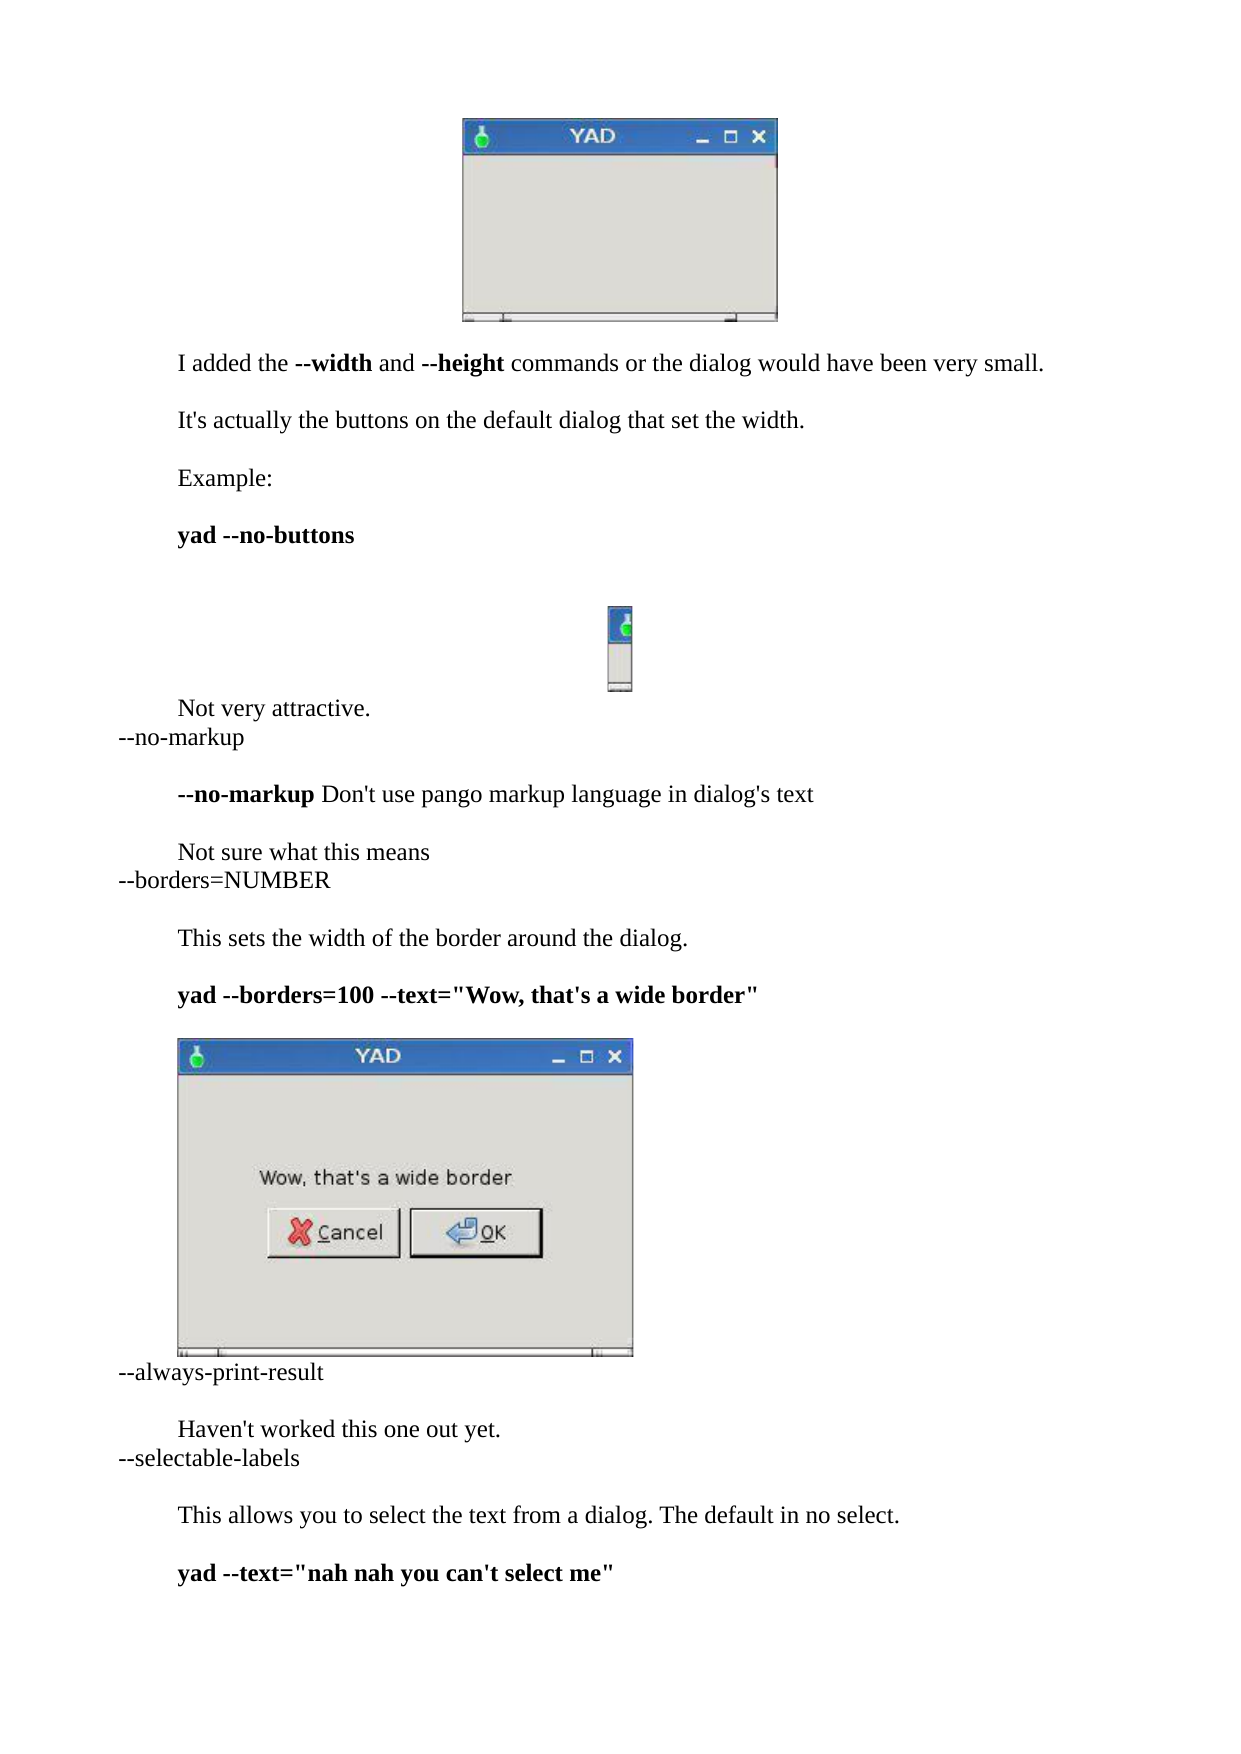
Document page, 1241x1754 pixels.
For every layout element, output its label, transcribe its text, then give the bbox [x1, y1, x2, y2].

list [177, 118, 462, 176]
subtitle --selectable-labels [118, 1443, 1122, 1472]
picture [607, 606, 633, 692]
subtitle --always-print-result [118, 1357, 1122, 1386]
picture [462, 118, 778, 322]
list Haven't worked this one out yet. [177, 1386, 1122, 1443]
list [778, 118, 1122, 176]
subtitle --borders=NUMBER [118, 866, 1122, 894]
subtitle --no-markup [118, 722, 1122, 751]
list --no-markup Don't use pango markup language in dialog's text Not sure what this means [177, 751, 1122, 866]
list This allows you to select the text from a dialog. The default in no select. yad --text="nah nah you can't select me" [177, 1472, 1122, 1616]
list Not very attractive. [177, 636, 1122, 722]
list I added the --width and --height commands or the dialog would have been very small. It's actually the buttons on the default dialog that set the width. Example: yad --no-buttons [177, 348, 1122, 607]
list This sets the width of the border around the dialog. yad --borders=100 --text="Wow, that's a wide border" [177, 894, 1122, 1357]
picture [177, 1038, 634, 1357]
